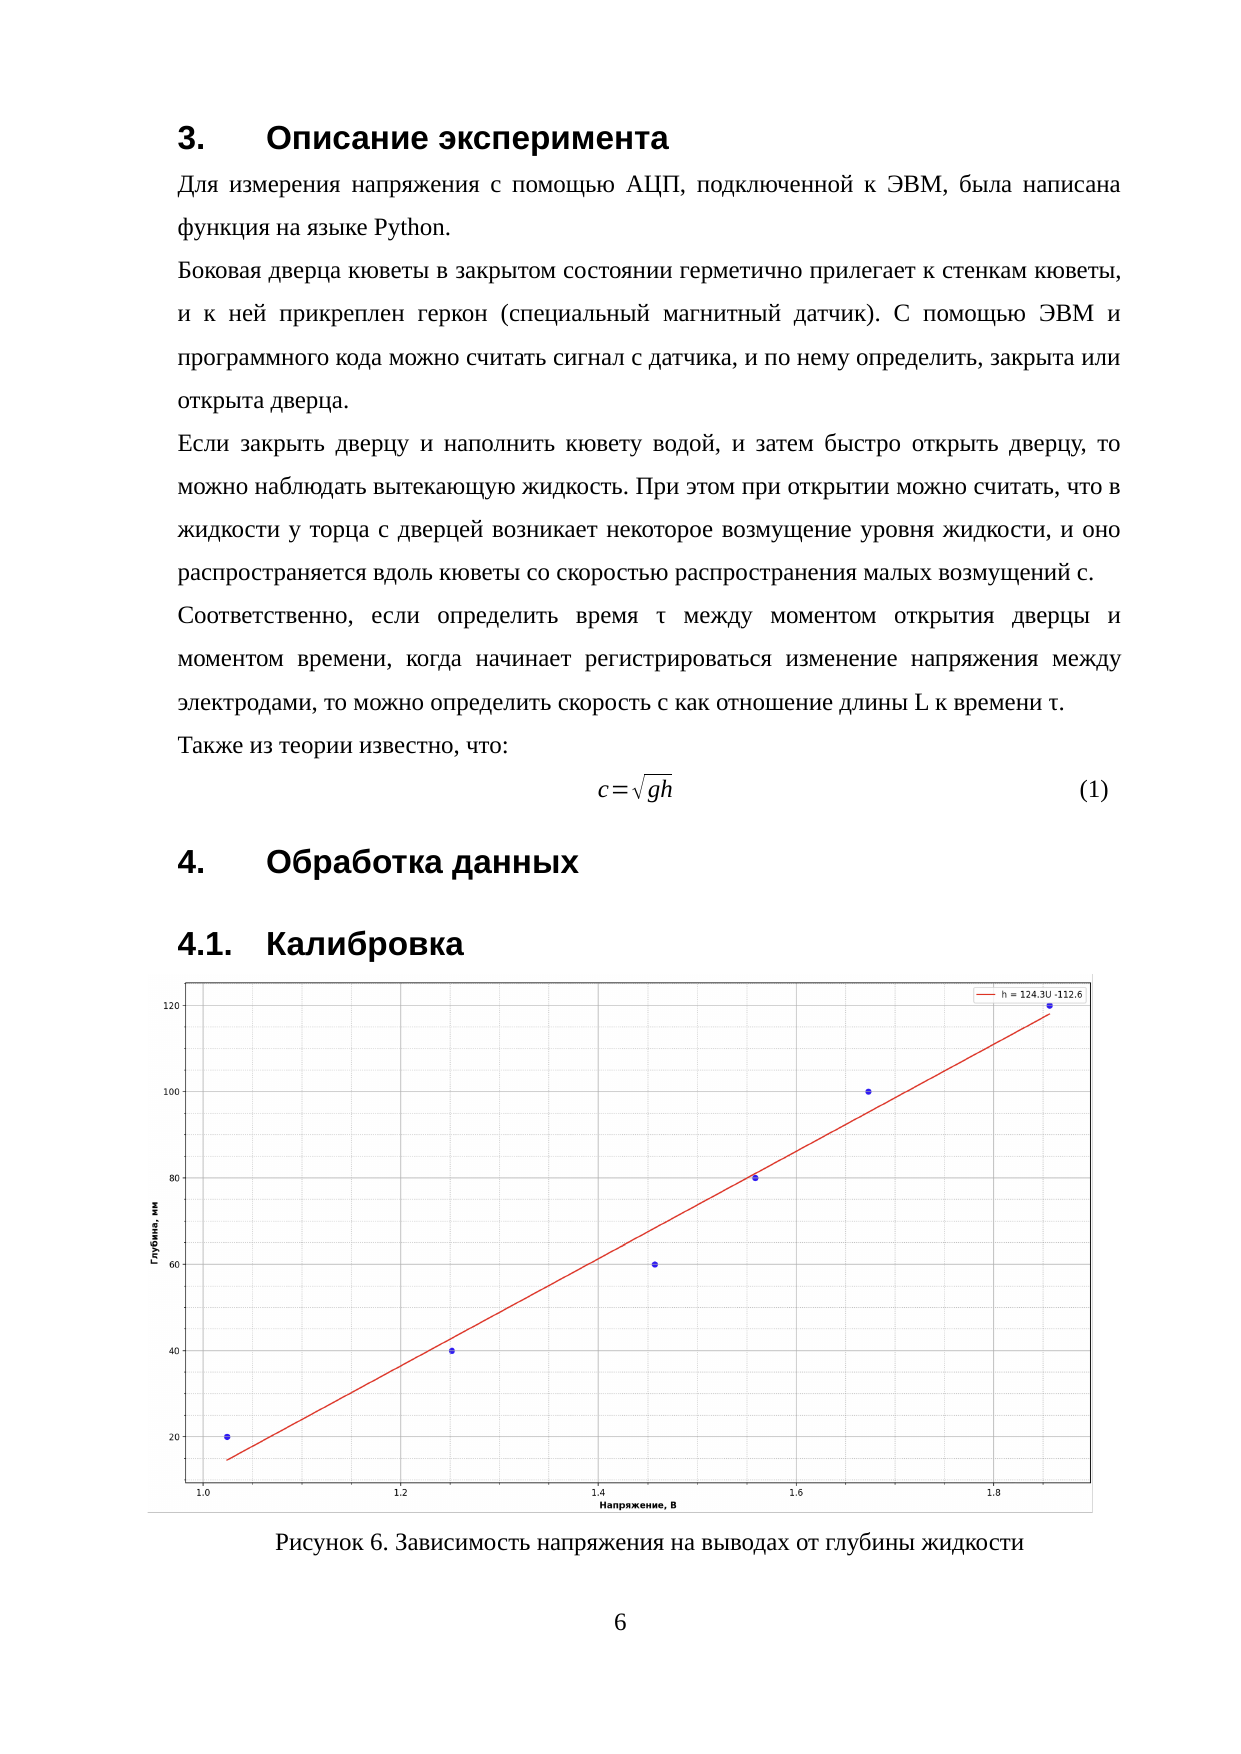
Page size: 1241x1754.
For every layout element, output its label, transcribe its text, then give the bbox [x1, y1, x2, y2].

subtitle Обработка данных [177, 842, 1093, 881]
text Рисунок 6. Зависимость напряжения на выводах от глубины жидкости [177, 974, 1122, 1556]
subtitle Калибровка [177, 924, 1093, 962]
text Также из теории известно, что: [177, 730, 1122, 758]
text (1) [177, 773, 1122, 803]
text Боковая дверца кюветы в закрытом состоянии герметично прилегает к стенкам кюветы, и к ней прикреплен геркон (специальный магнитный датчик). С помощью ЭВМ и программного кода можно считать сигнал с датчика, и по нему определить, закрыта или открыта дверца. [177, 255, 1122, 413]
text Соответственно, если определить время τ между моментом открытия дверцы и моментом времени, когда начинает регистрироваться изменение напряжения между электродами, то можно определить скорость c как отношение длины L к времени τ. [177, 600, 1122, 715]
text Для измерения напряжения с помощью АЦП, подключенной к ЭВМ, была написана функция на языке Python. [177, 169, 1122, 241]
picture [147, 974, 1093, 1513]
text Если закрыть дверцу и наполнить кювету водой, и затем быстро открыть дверцу, то можно наблюдать вытекающую жидкость. При этом при открытии можно считать, что в жидкости у торца с дверцей возникает некоторое возмущение уровня жидкости, и оно распространяется вдоль кюветы со скоростью распространения малых возмущений c. [177, 428, 1122, 586]
subtitle Описание эксперимента [177, 118, 1093, 157]
